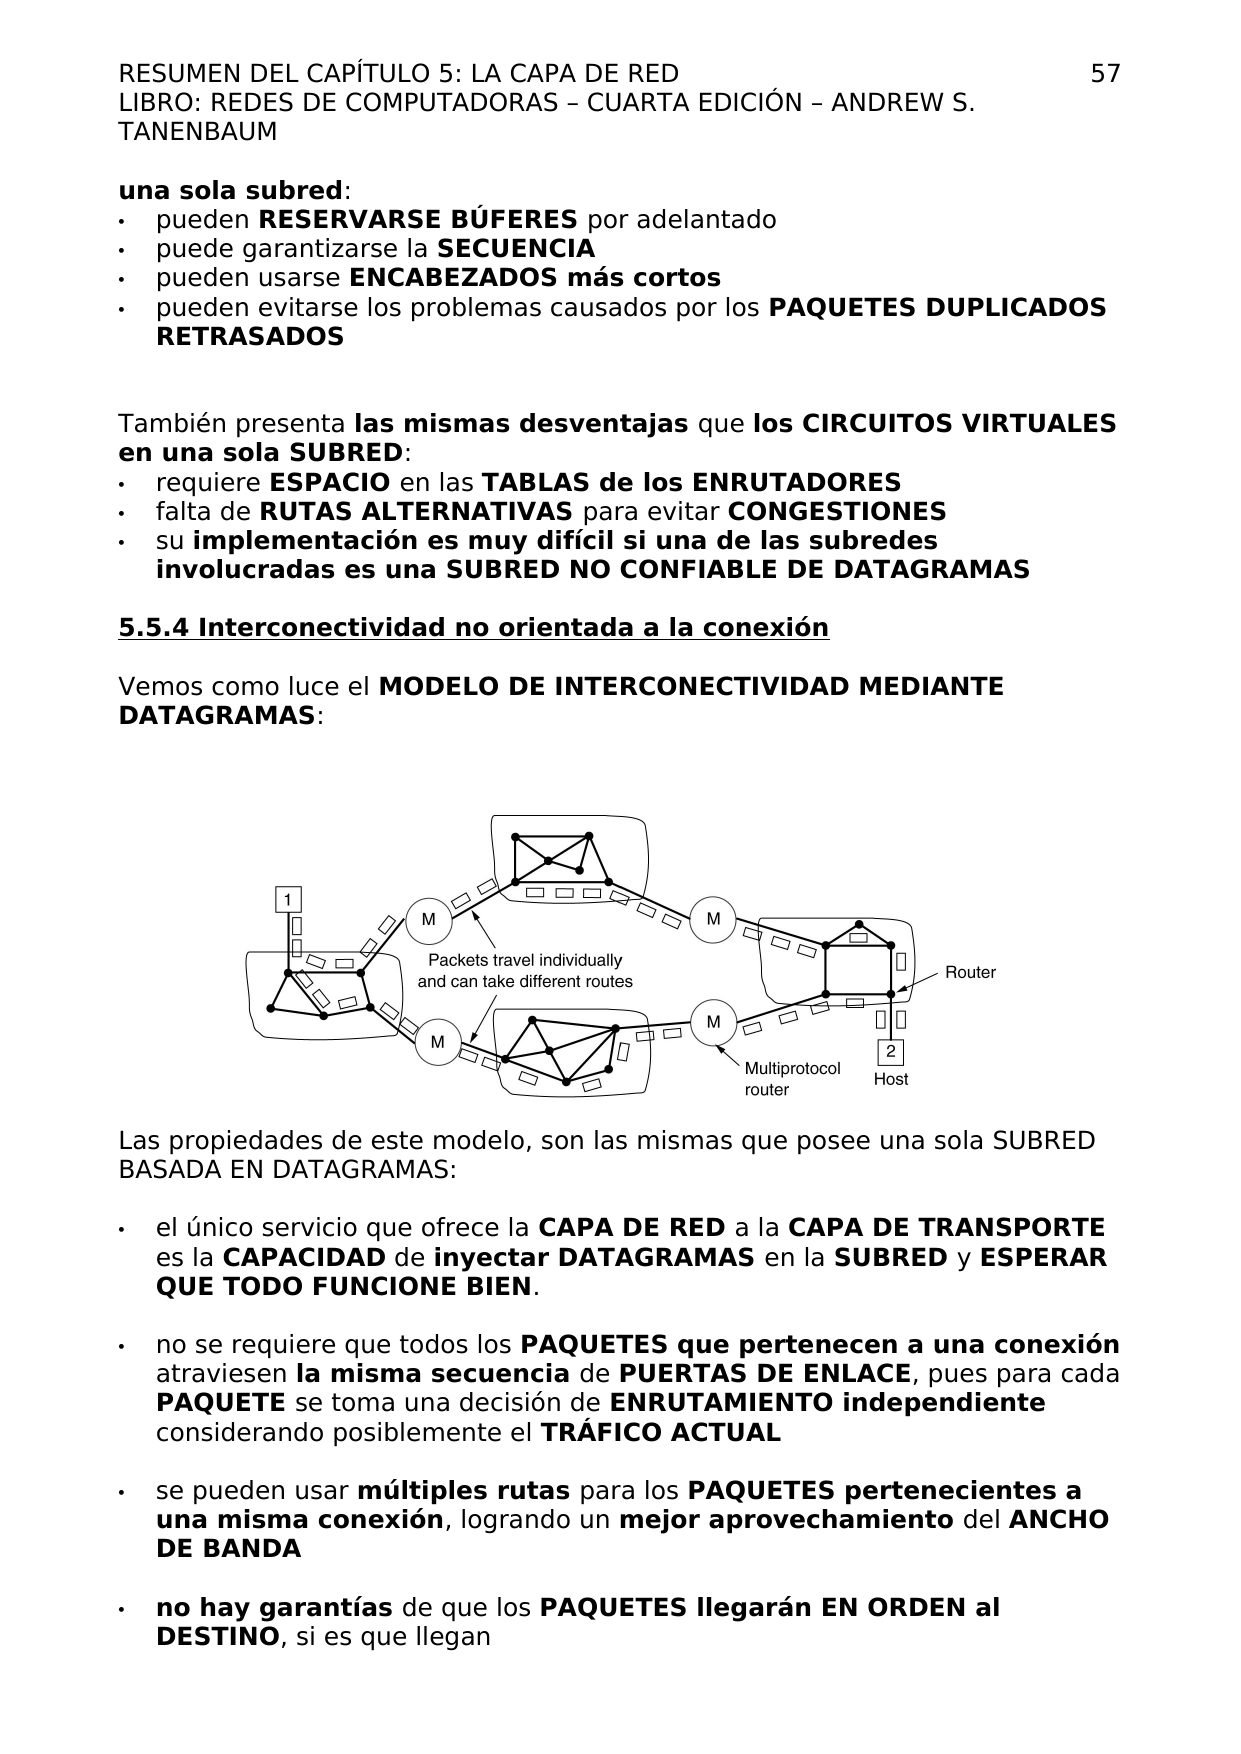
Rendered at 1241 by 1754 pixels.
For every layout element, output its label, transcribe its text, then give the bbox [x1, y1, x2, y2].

list pueden RESERVARSE BÚFERES por adelantado [118, 205, 1122, 234]
list su implementación es muy difícil si una de las subredes involucradas es una SUBRED NO CONFIABLE DE DATAGRAMAS [118, 526, 1122, 584]
picture [220, 788, 1020, 1126]
text una sola subred: [118, 176, 1122, 205]
list no hay garantías de que los PAQUETES llegarán EN ORDEN al DESTINO, si es que llegan [118, 1593, 1122, 1651]
list pueden evitarse los problemas causados por los PAQUETES DUPLICADOS RETRASADOS [118, 293, 1122, 351]
list no se requiere que todos los PAQUETES que pertenecen a una conexión atraviesen la misma secuencia de PUERTAS DE ENLACE, pues para cada PAQUETE se toma una decisión de ENRUTAMIENTO independiente considerando posiblemente el TRÁFICO ACTUAL [118, 1330, 1122, 1447]
list puede garantizarse la SECUENCIA [118, 234, 1122, 263]
text 5.5.4 Interconectividad no orientada a la conexión [118, 613, 1122, 643]
text También presenta las mismas desventajas que los CIRCUITOS VIRTUALES en una sola SUBRED: [118, 409, 1122, 468]
list se pueden usar múltiples rutas para los PAQUETES pertenecientes a una misma conexión, logrando un mejor aprovechamiento del ANCHO DE BANDA [118, 1476, 1122, 1563]
text Vemos como luce el MODELO DE INTERCONECTIVIDAD MEDIANTE DATAGRAMAS: [118, 672, 1122, 730]
text Las propiedades de este modelo, son las mismas que posee una sola SUBRED BASADA EN DATAGRAMAS: [118, 788, 1122, 1184]
list el único servicio que ofrece la CAPA DE RED a la CAPA DE TRANSPORTE es la CAPACIDAD de inyectar DATAGRAMAS en la SUBRED y ESPERAR QUE TODO FUNCIONE BIEN. [118, 1213, 1122, 1301]
list falta de RUTAS ALTERNATIVAS para evitar CONGESTIONES [118, 497, 1122, 526]
list pueden usarse ENCABEZADOS más cortos [118, 263, 1122, 293]
list requiere ESPACIO en las TABLAS de los ENRUTADORES [118, 468, 1122, 497]
